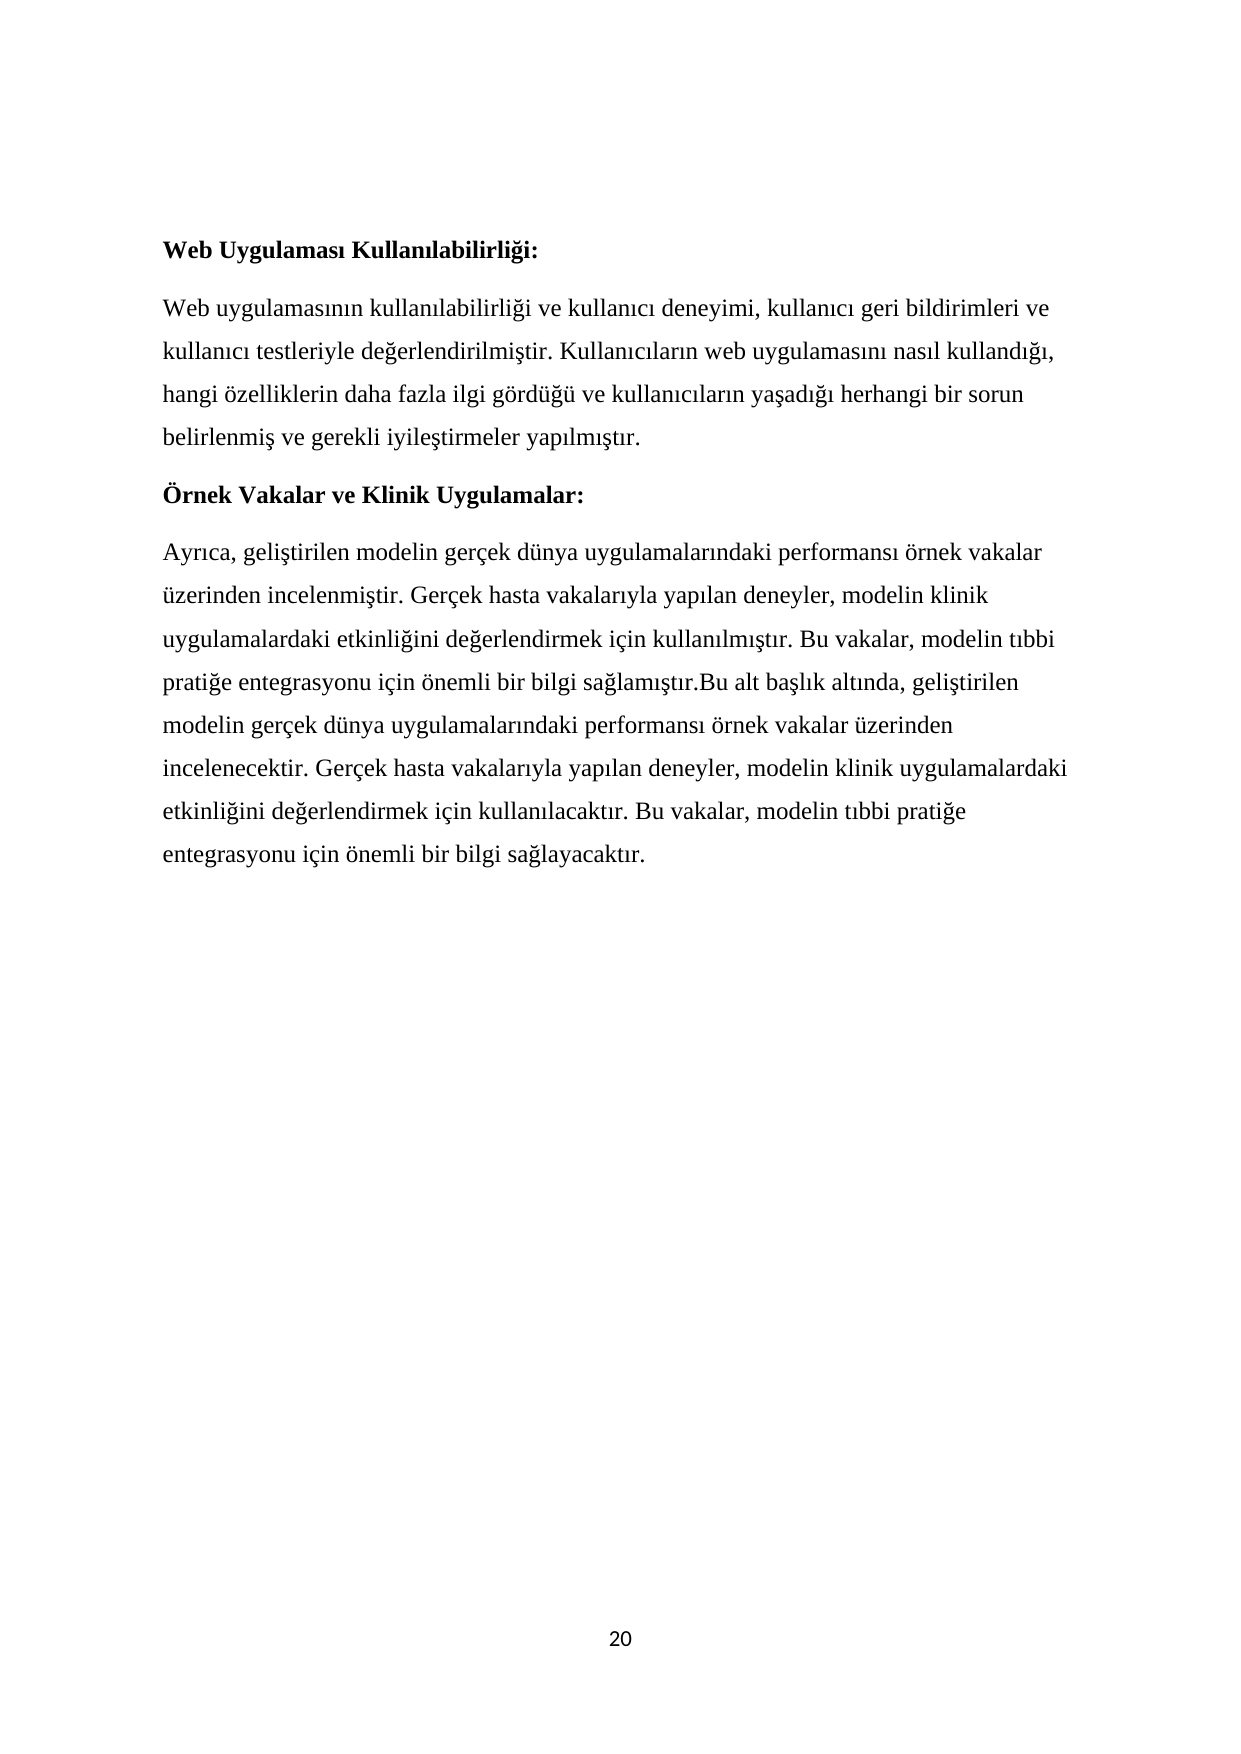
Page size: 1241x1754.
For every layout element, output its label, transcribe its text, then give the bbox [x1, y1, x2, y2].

text Ayrıca, geliştirilen modelin gerçek dünya uygulamalarındaki performansı örnek vakalar üzerinden incelenmiştir. Gerçek hasta vakalarıyla yapılan deneyler, modelin klinik uygulamalardaki etkinliğini değerlendirmek için kullanılmıştır. Bu vakalar, modelin tıbbi pratiğe entegrasyonu için önemli bir bilgi sağlamıştır.Bu alt başlık altında, geliştirilen modelin gerçek dünya uygulamalarındaki performansı örnek vakalar üzerinden incelenecektir. Gerçek hasta vakalarıyla yapılan deneyler, modelin klinik uygulamalardaki etkinliğini değerlendirmek için kullanılacaktır. Bu vakalar, modelin tıbbi pratiğe entegrasyonu için önemli bir bilgi sağlayacaktır. [162, 537, 1078, 868]
text Web uygulamasının kullanılabilirliği ve kullanıcı deneyimi, kullanıcı geri bildirimleri ve kullanıcı testleriyle değerlendirilmiştir. Kullanıcıların web uygulamasını nasıl kullandığı, hangi özelliklerin daha fazla ilgi gördüğü ve kullanıcıların yaşadığı herhangi bir sorun belirlenmiş ve gerekli iyileştirmeler yapılmıştır. [162, 293, 1078, 451]
text Örnek Vakalar ve Klinik Uygulamalar: [162, 480, 1078, 508]
text Web Uygulaması Kullanılabilirliği: [162, 235, 1078, 264]
